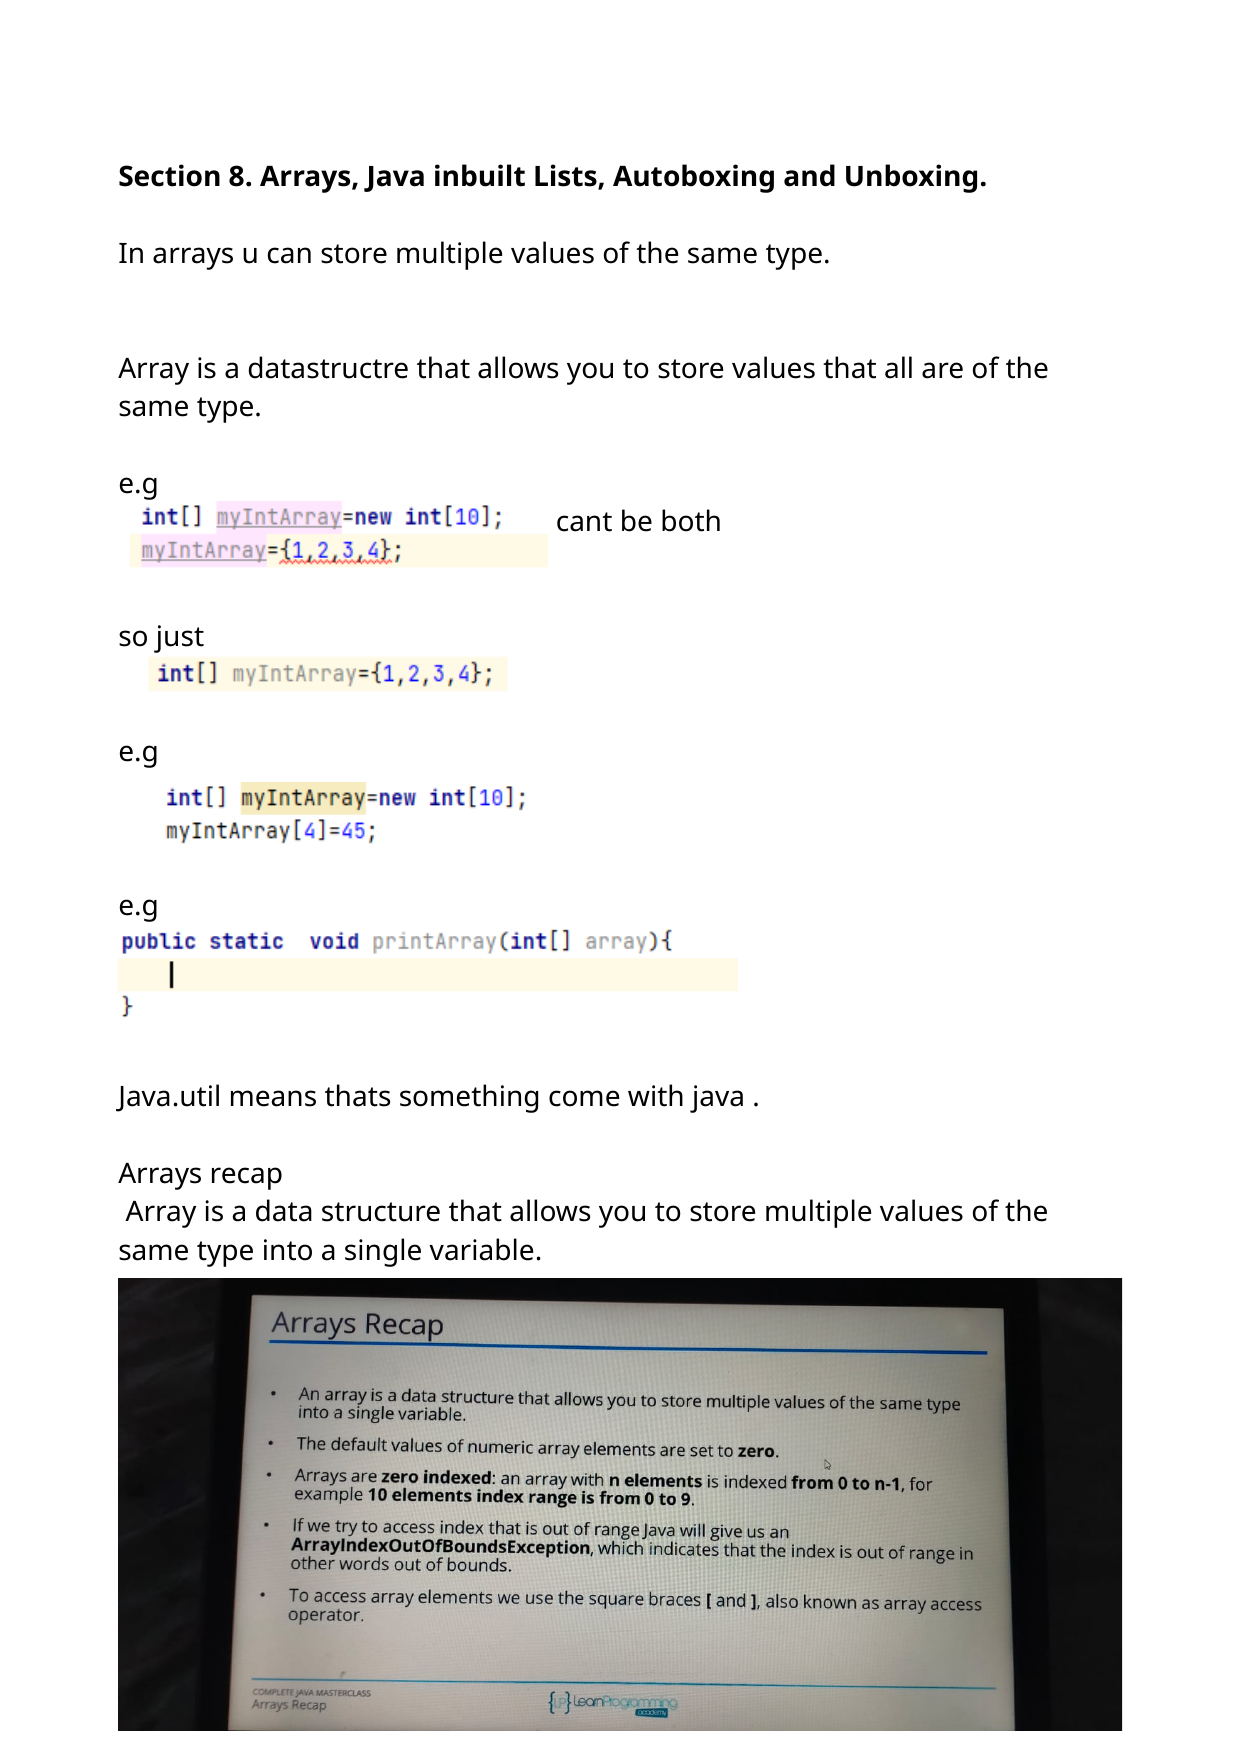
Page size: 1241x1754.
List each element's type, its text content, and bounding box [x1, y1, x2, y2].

text Array is a datastructre that allows you to store values that all are of the same type. [118, 348, 1122, 425]
picture [129, 501, 549, 577]
text cant be both [549, 501, 1122, 540]
picture [152, 782, 579, 848]
text [118, 501, 129, 540]
text In arrays u can store multiple values of the same type. [118, 233, 1122, 271]
text e.g [118, 731, 1122, 770]
text e.g [118, 463, 1122, 501]
text so just [118, 616, 1122, 655]
text Section 8. Arrays, Java inbuilt Lists, Autoboxing and Unboxing. [118, 156, 1122, 195]
picture [117, 924, 739, 1026]
picture [148, 654, 508, 693]
picture [118, 1278, 1123, 1731]
text Array is a data structure that allows you to store multiple values of the same type into a single variable. [118, 1191, 1122, 1268]
text e.g [118, 885, 1122, 923]
text Arrays recap [118, 1153, 1122, 1191]
text Java.util means thats something come with java . [118, 1076, 1122, 1115]
